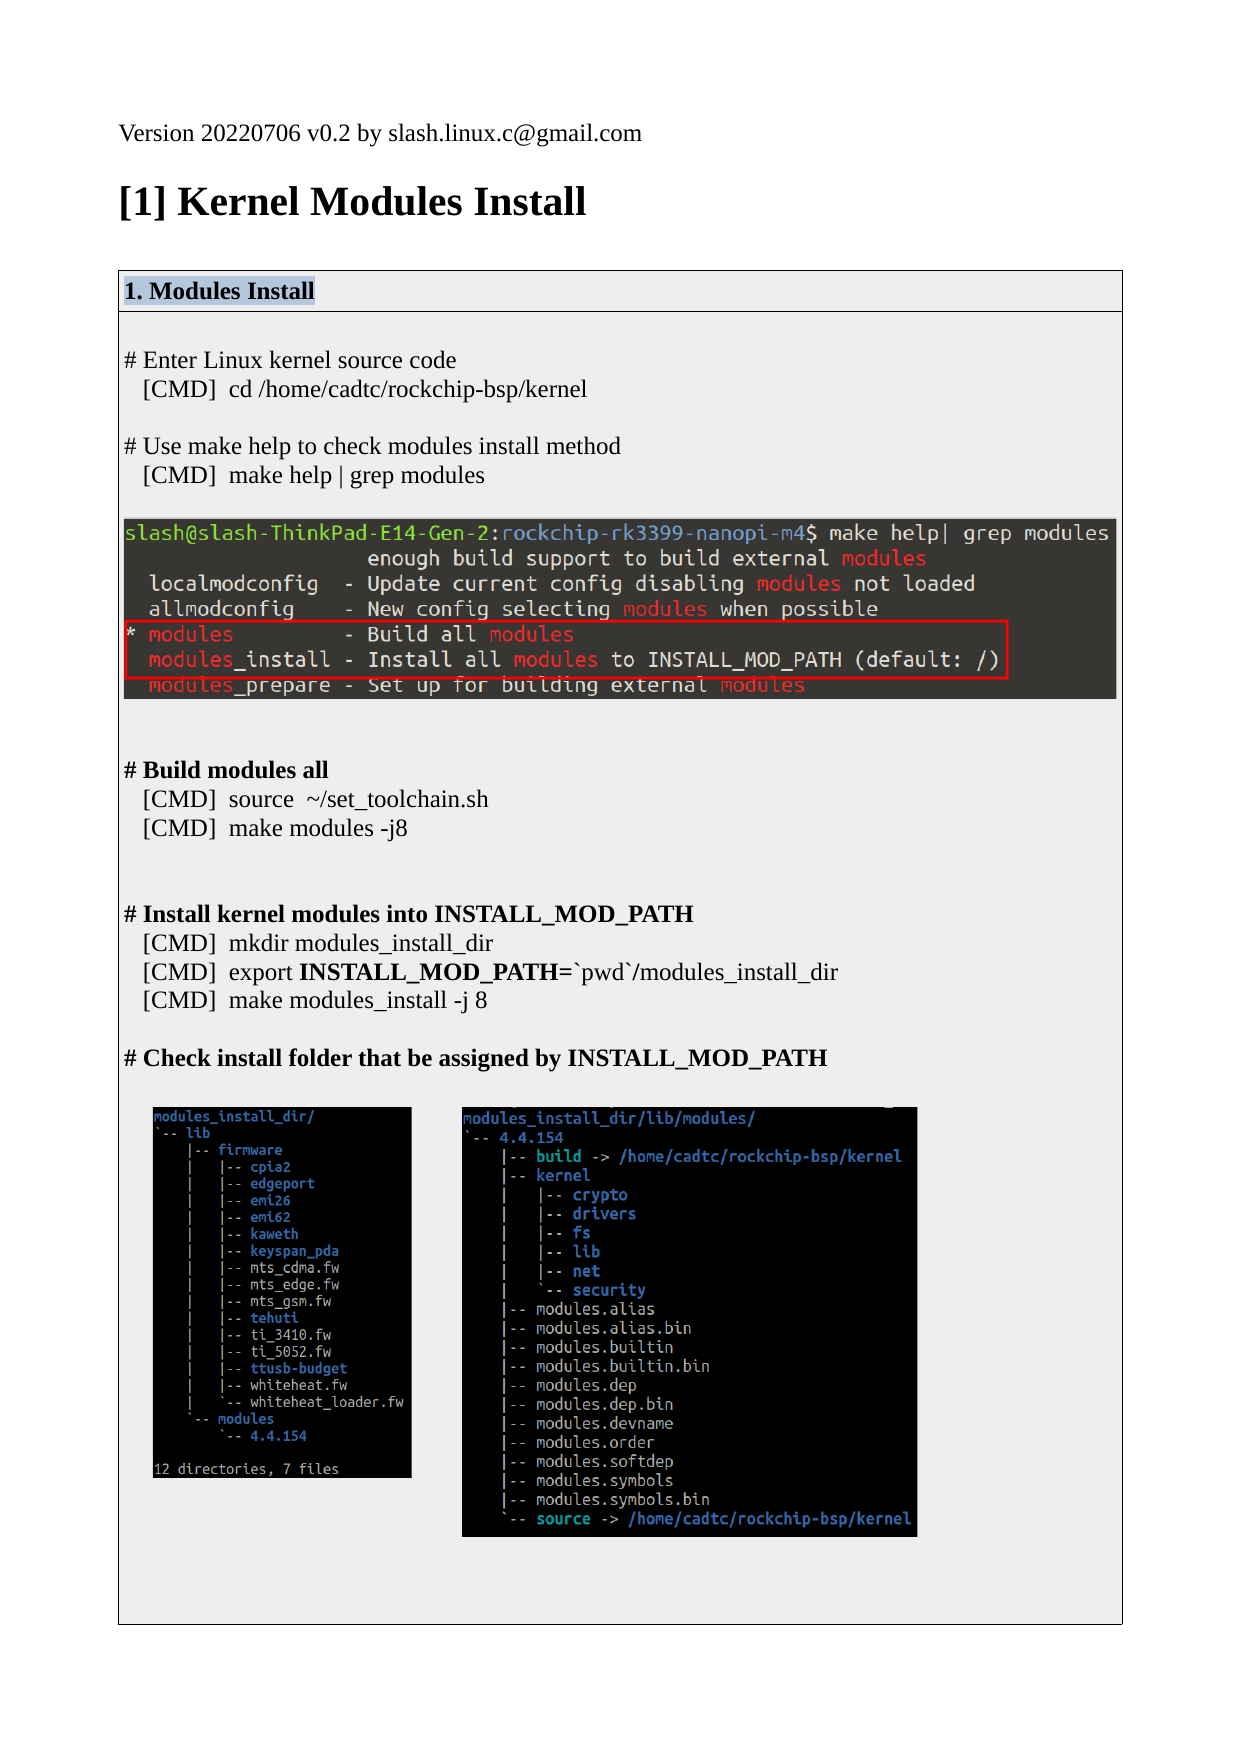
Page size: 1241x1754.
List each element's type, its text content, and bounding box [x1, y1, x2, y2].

table_cell # Enter Linux kernel source code [CMD] cd /home/cadtc/rockchip-bsp/kernel # Use make help to check modules install method [CMD] make help | grep modules # Build modules all [CMD] source ~/set_toolchain.sh [CMD] make modules -j8 # Install kernel modules into INSTALL_MOD_PATH [CMD] mkdir modules_install_dir [CMD] export INSTALL_MOD_PATH=`pwd`/modules_install_dir [CMD] make modules_install -j 8 # Check install folder that be assigned by INSTALL_MOD_PATH [119, 312, 1122, 1624]
table_header 1. Modules Install [119, 271, 1122, 311]
picture [152, 1107, 412, 1478]
subtitle [1] Kernel Modules Install [118, 176, 1122, 258]
picture [123, 517, 1117, 699]
picture [461, 1107, 918, 1537]
